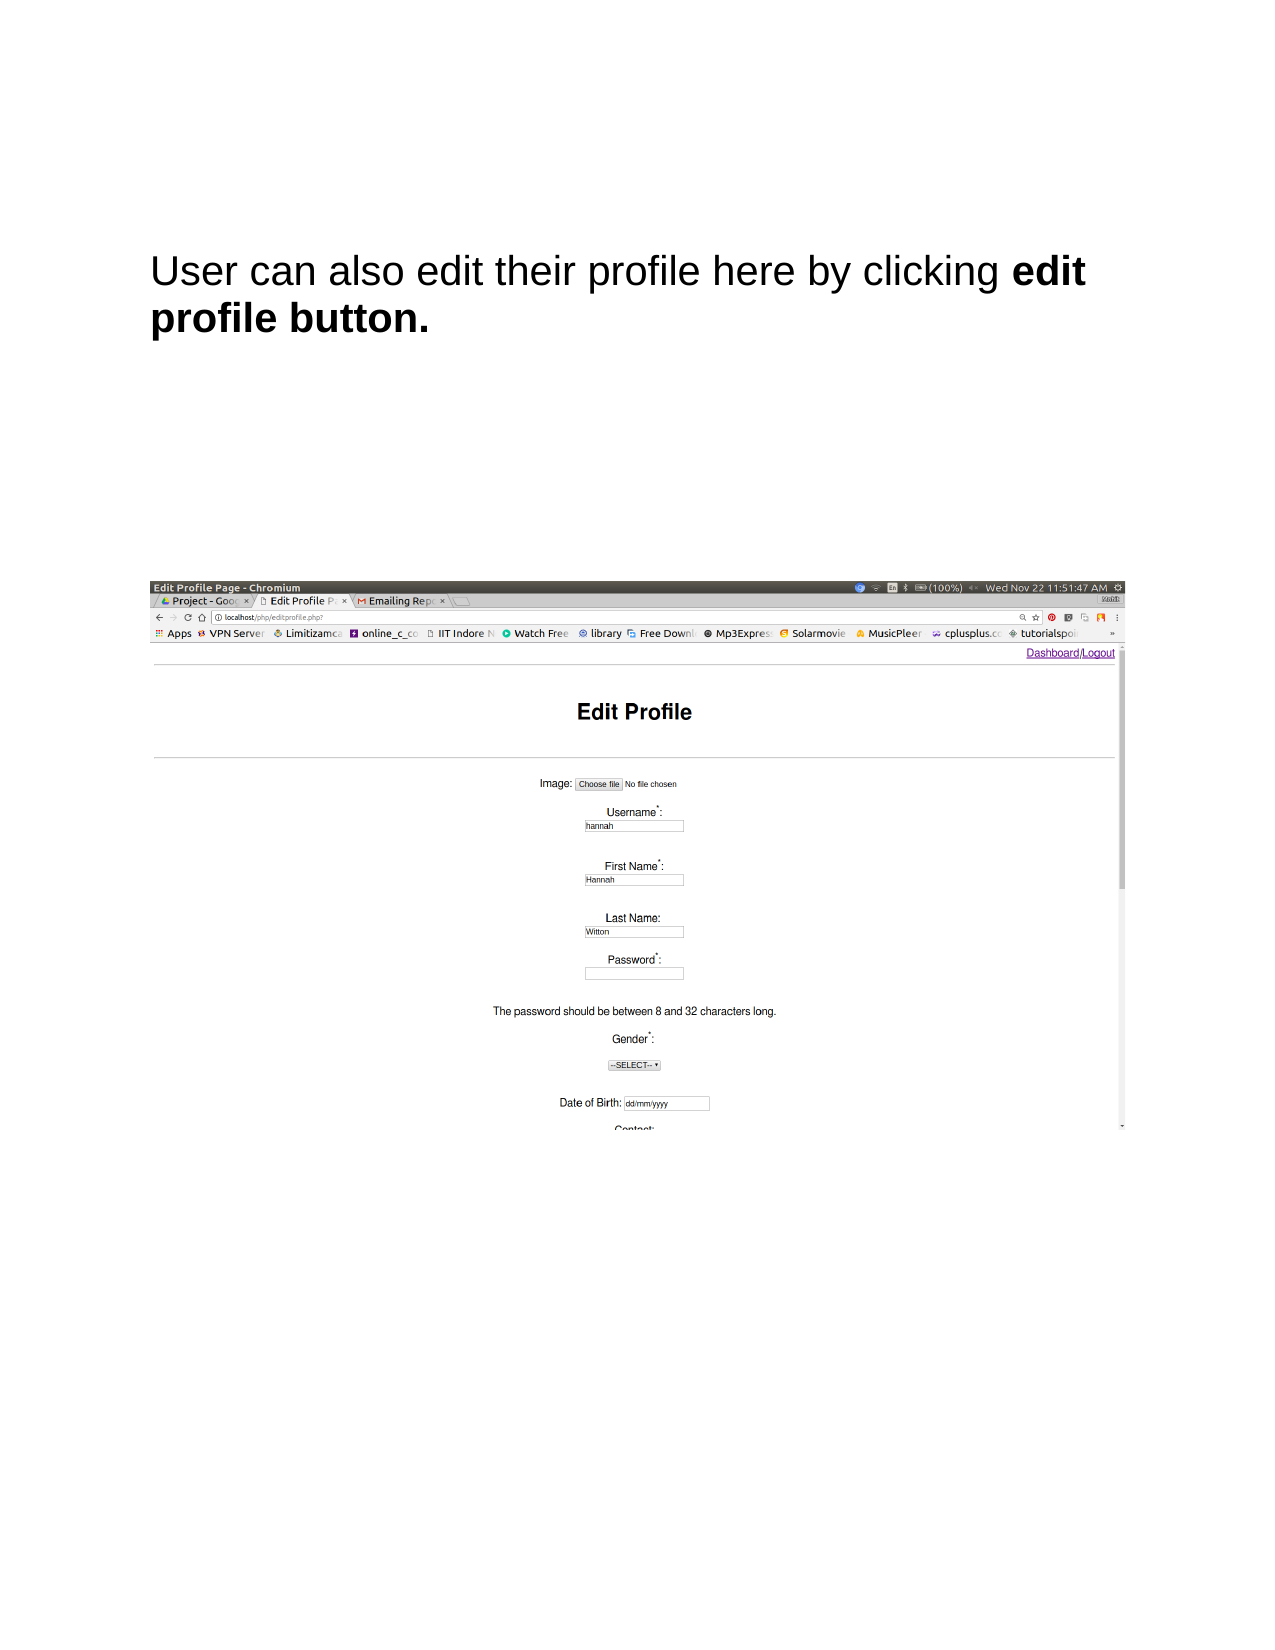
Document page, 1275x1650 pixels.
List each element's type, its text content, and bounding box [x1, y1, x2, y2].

text User can also edit their profile here by clicking edit profile button. [150, 246, 1125, 342]
picture [150, 581, 1125, 1130]
